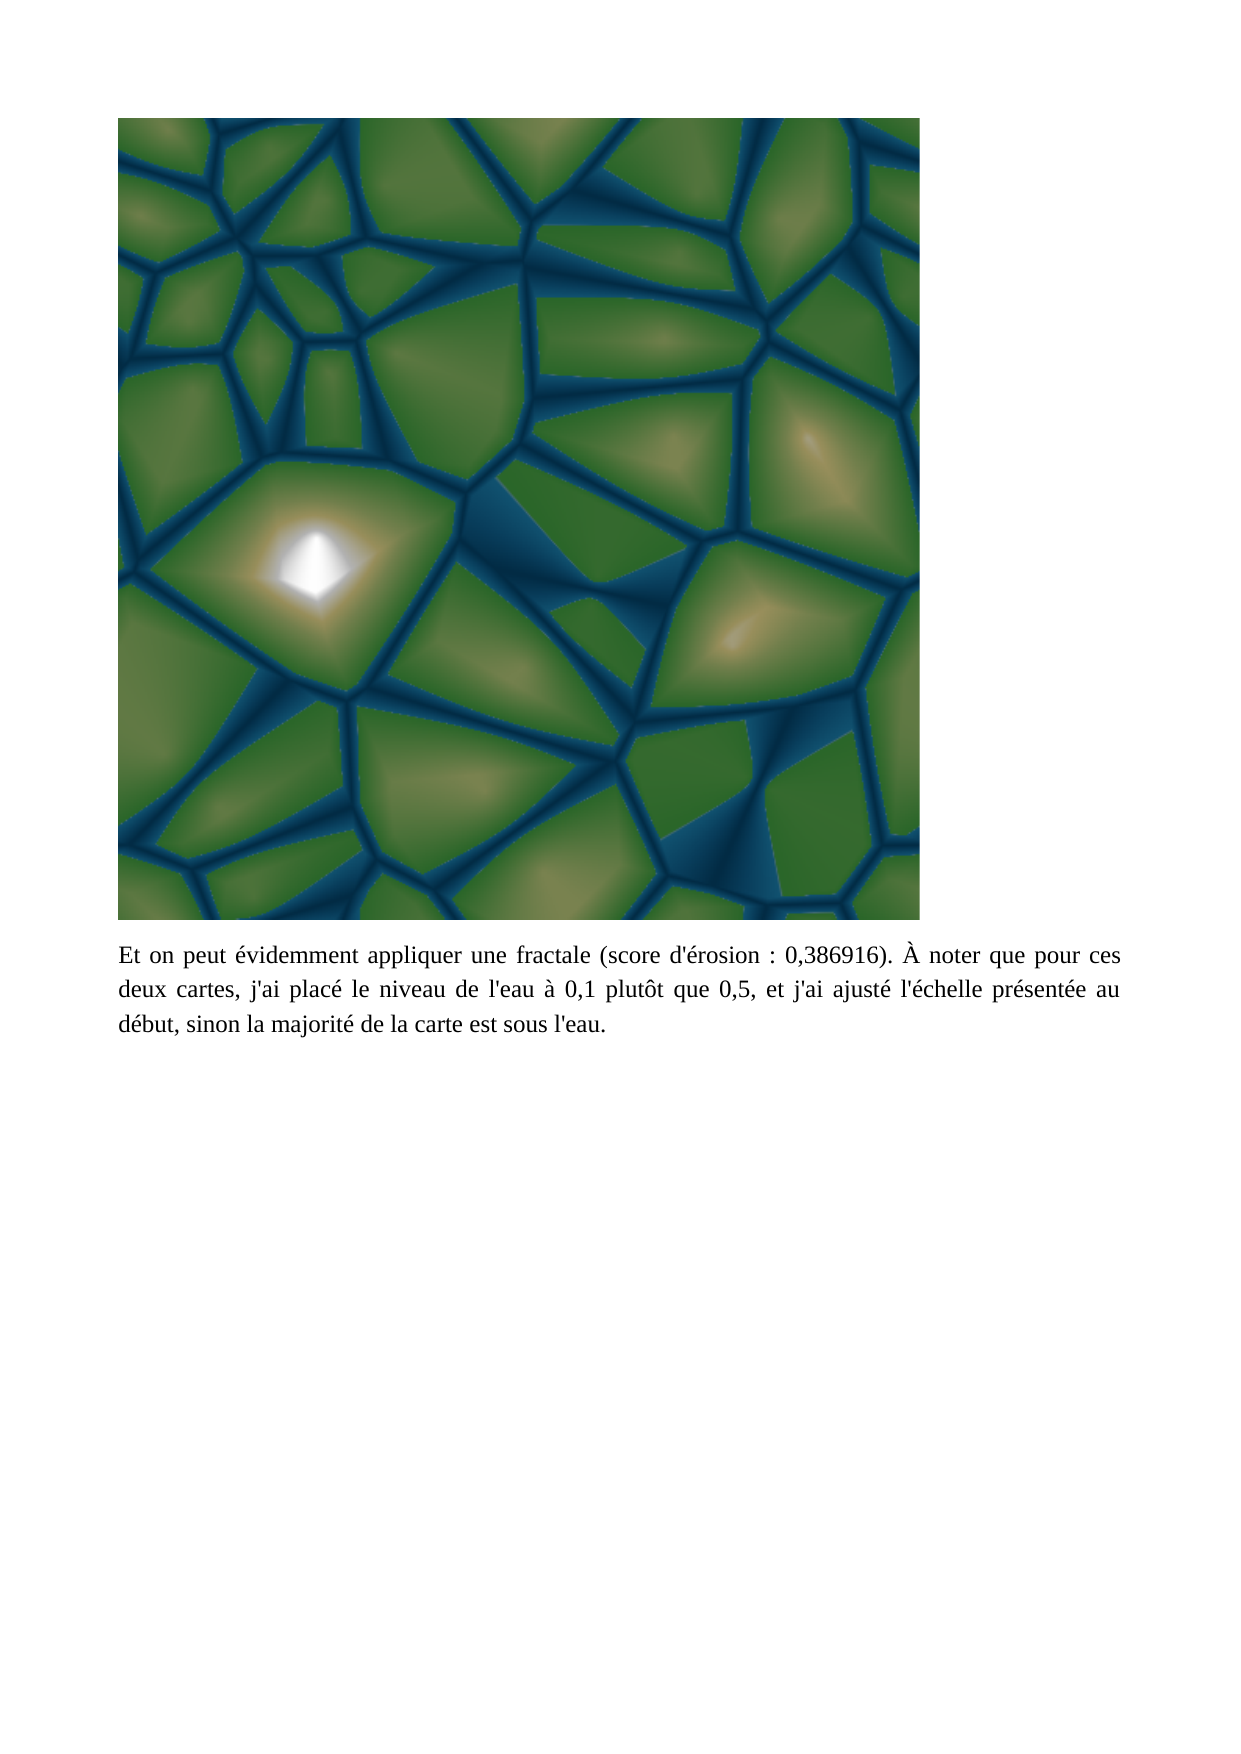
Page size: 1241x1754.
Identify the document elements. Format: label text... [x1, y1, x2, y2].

text Et on peut évidemment appliquer une fractale (score d'érosion : 0,386916). À noter que pour ces deux cartes, j'ai placé le niveau de l'eau à 0,1 plutôt que 0,5, et j'ai ajusté l'échelle présentée au début, sinon la majorité de la carte est sous l'eau. [118, 940, 1122, 1038]
picture [118, 118, 920, 920]
